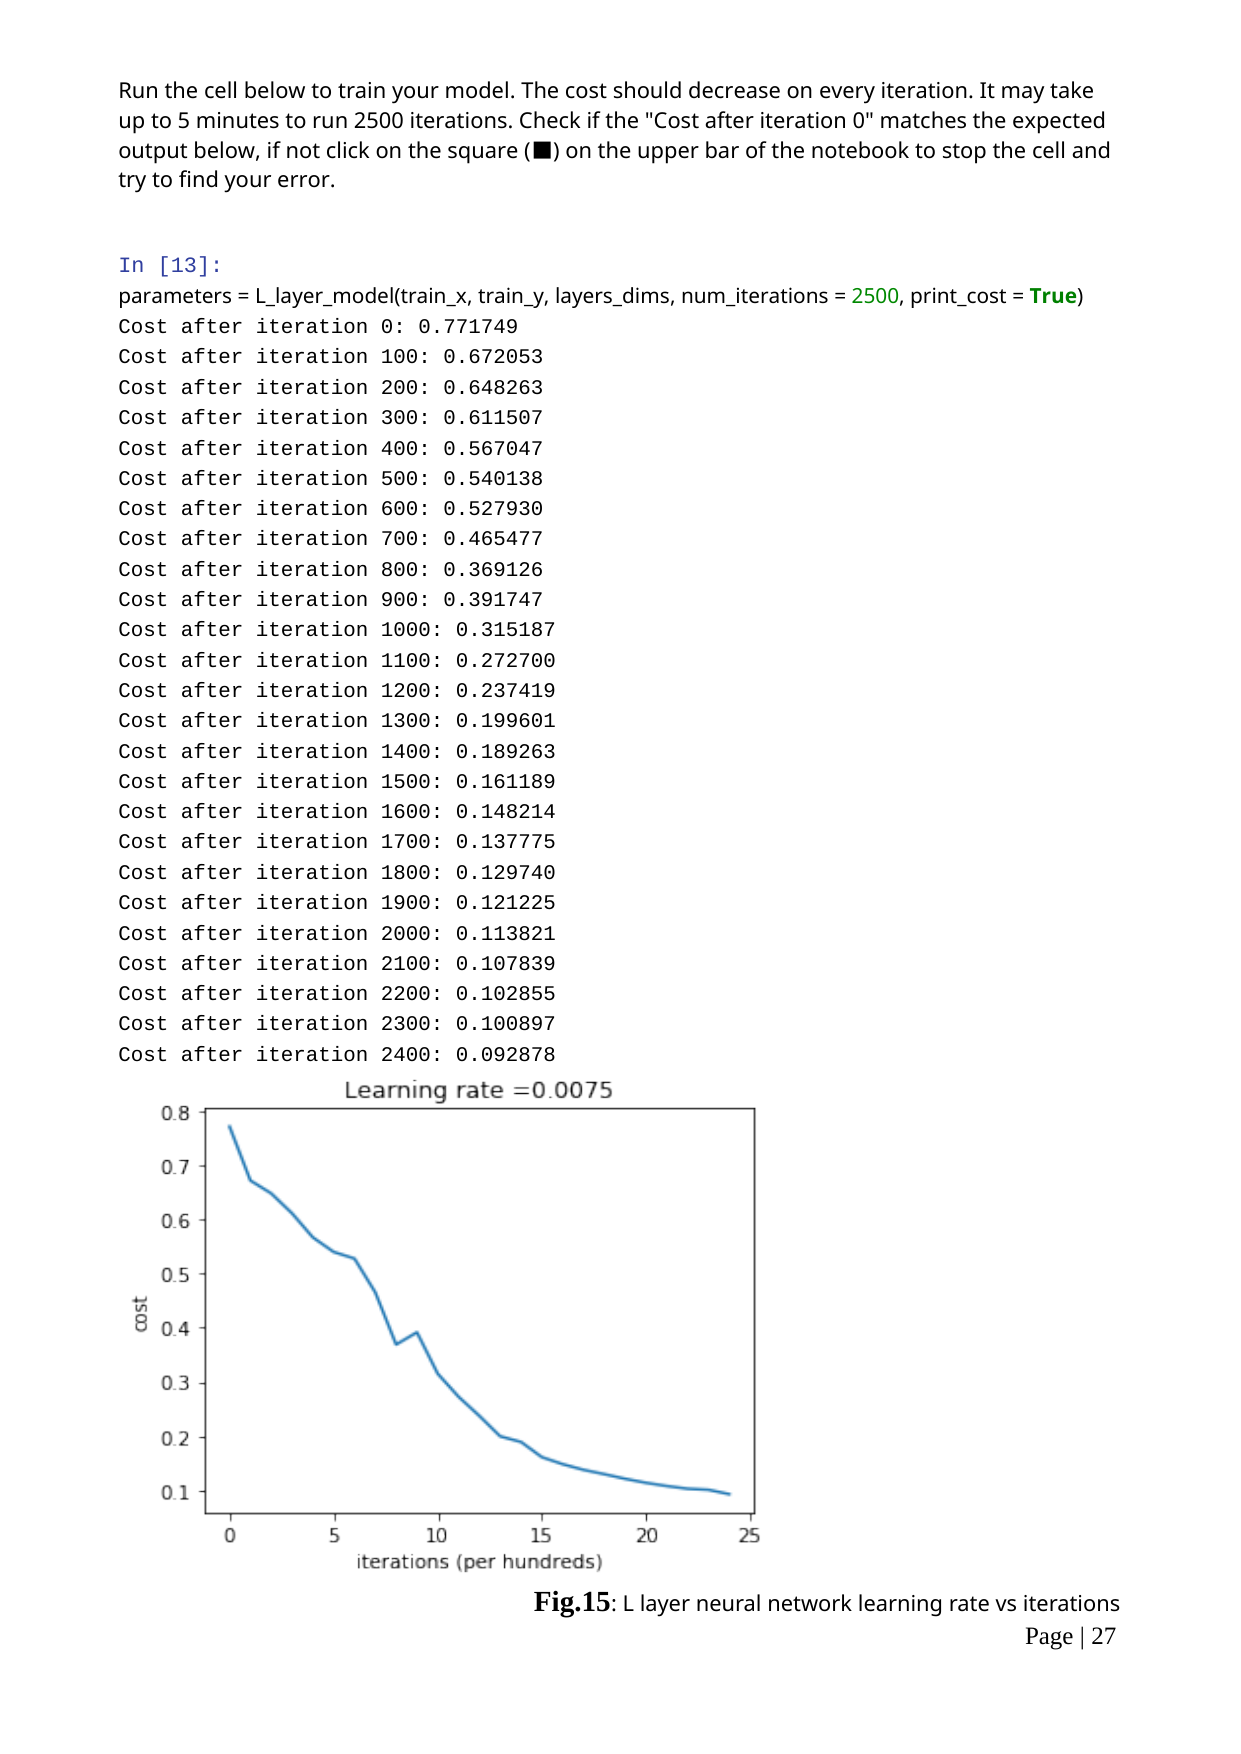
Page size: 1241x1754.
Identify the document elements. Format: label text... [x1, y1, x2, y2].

text Cost after iteration 800: 0.369126 [118, 552, 1122, 582]
text Cost after iteration 1400: 0.189263 [118, 734, 1122, 764]
text Cost after iteration 200: 0.648263 [118, 370, 1122, 401]
text In [13]: [118, 249, 1122, 279]
text Cost after iteration 900: 0.391747 [118, 582, 1122, 613]
text Run the cell below to train your model. The cost should decrease on every iteration. It may take up to 5 minutes to run 2500 iterations. Check if the "Cost after iteration 0" matches the expected output below, if not click on the square (⬛) on the upper bar of the notebook to stop the cell and try to find your error. [118, 75, 1122, 194]
text Cost after iteration 2000: 0.113821 [118, 916, 1122, 946]
text Cost after iteration 500: 0.540138 [118, 461, 1122, 491]
text Cost after iteration 100: 0.672053 [118, 340, 1122, 370]
text Fig.15: L layer neural network learning rate vs iterations [118, 1584, 1122, 1617]
text Cost after iteration 1000: 0.315187 [118, 613, 1122, 643]
text Cost after iteration 300: 0.611507 [118, 401, 1122, 431]
text Cost after iteration 700: 0.465477 [118, 522, 1122, 552]
text Cost after iteration 400: 0.567047 [118, 431, 1122, 461]
text Cost after iteration 1300: 0.199601 [118, 704, 1122, 734]
text Cost after iteration 1600: 0.148214 [118, 794, 1122, 825]
text Cost after iteration 1700: 0.137775 [118, 825, 1122, 855]
text Cost after iteration 1500: 0.161189 [118, 764, 1122, 794]
text Cost after iteration 1900: 0.121225 [118, 886, 1122, 916]
text Cost after iteration 2200: 0.102855 [118, 976, 1122, 1007]
text Cost after iteration 2300: 0.100897 [118, 1007, 1122, 1037]
text Cost after iteration 2100: 0.107839 [118, 946, 1122, 976]
text parameters = L_layer_model(train_x, train_y, layers_dims, num_iterations = 2500, print_cost = True) [118, 279, 1122, 309]
text Cost after iteration 2400: 0.092878 [118, 1037, 1122, 1067]
text Cost after iteration 1200: 0.237419 [118, 673, 1122, 704]
text Cost after iteration 600: 0.527930 [118, 491, 1122, 522]
text Cost after iteration 1100: 0.272700 [118, 643, 1122, 673]
text Cost after iteration 0: 0.771749 [118, 309, 1122, 340]
text Cost after iteration 1800: 0.129740 [118, 855, 1122, 886]
